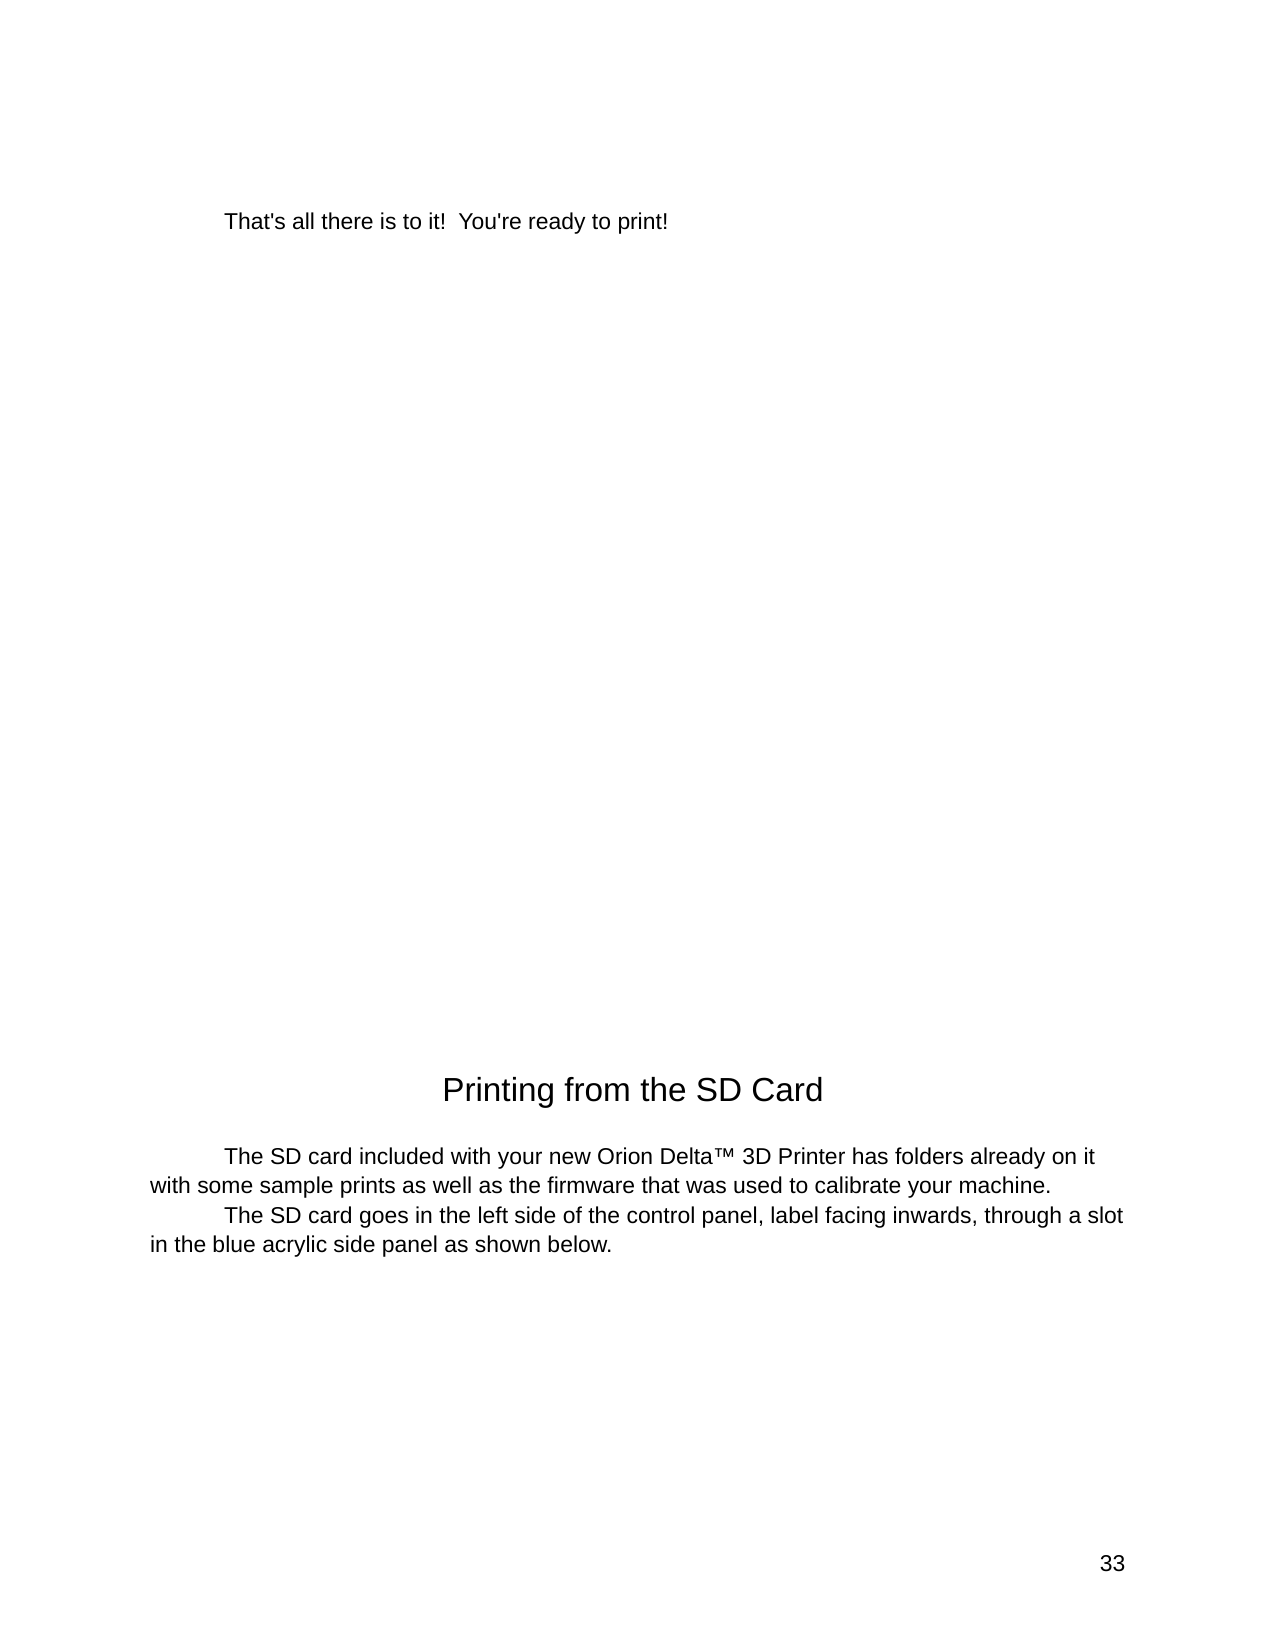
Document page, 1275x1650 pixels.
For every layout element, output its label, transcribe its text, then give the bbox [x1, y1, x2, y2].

text The SD card goes in the left side of the control panel, label facing inwards, through a slot in the blue acrylic side panel as shown below. [150, 1203, 1125, 1258]
subtitle Printing from the SD Card [150, 1072, 1125, 1109]
text That's all there is to it! You're ready to print! [150, 209, 1125, 234]
text The SD card included with your new Orion Delta™ 3D Printer has folders already on it with some sample prints as well as the firmware that was used to calibrate your machine. [150, 1144, 1125, 1199]
